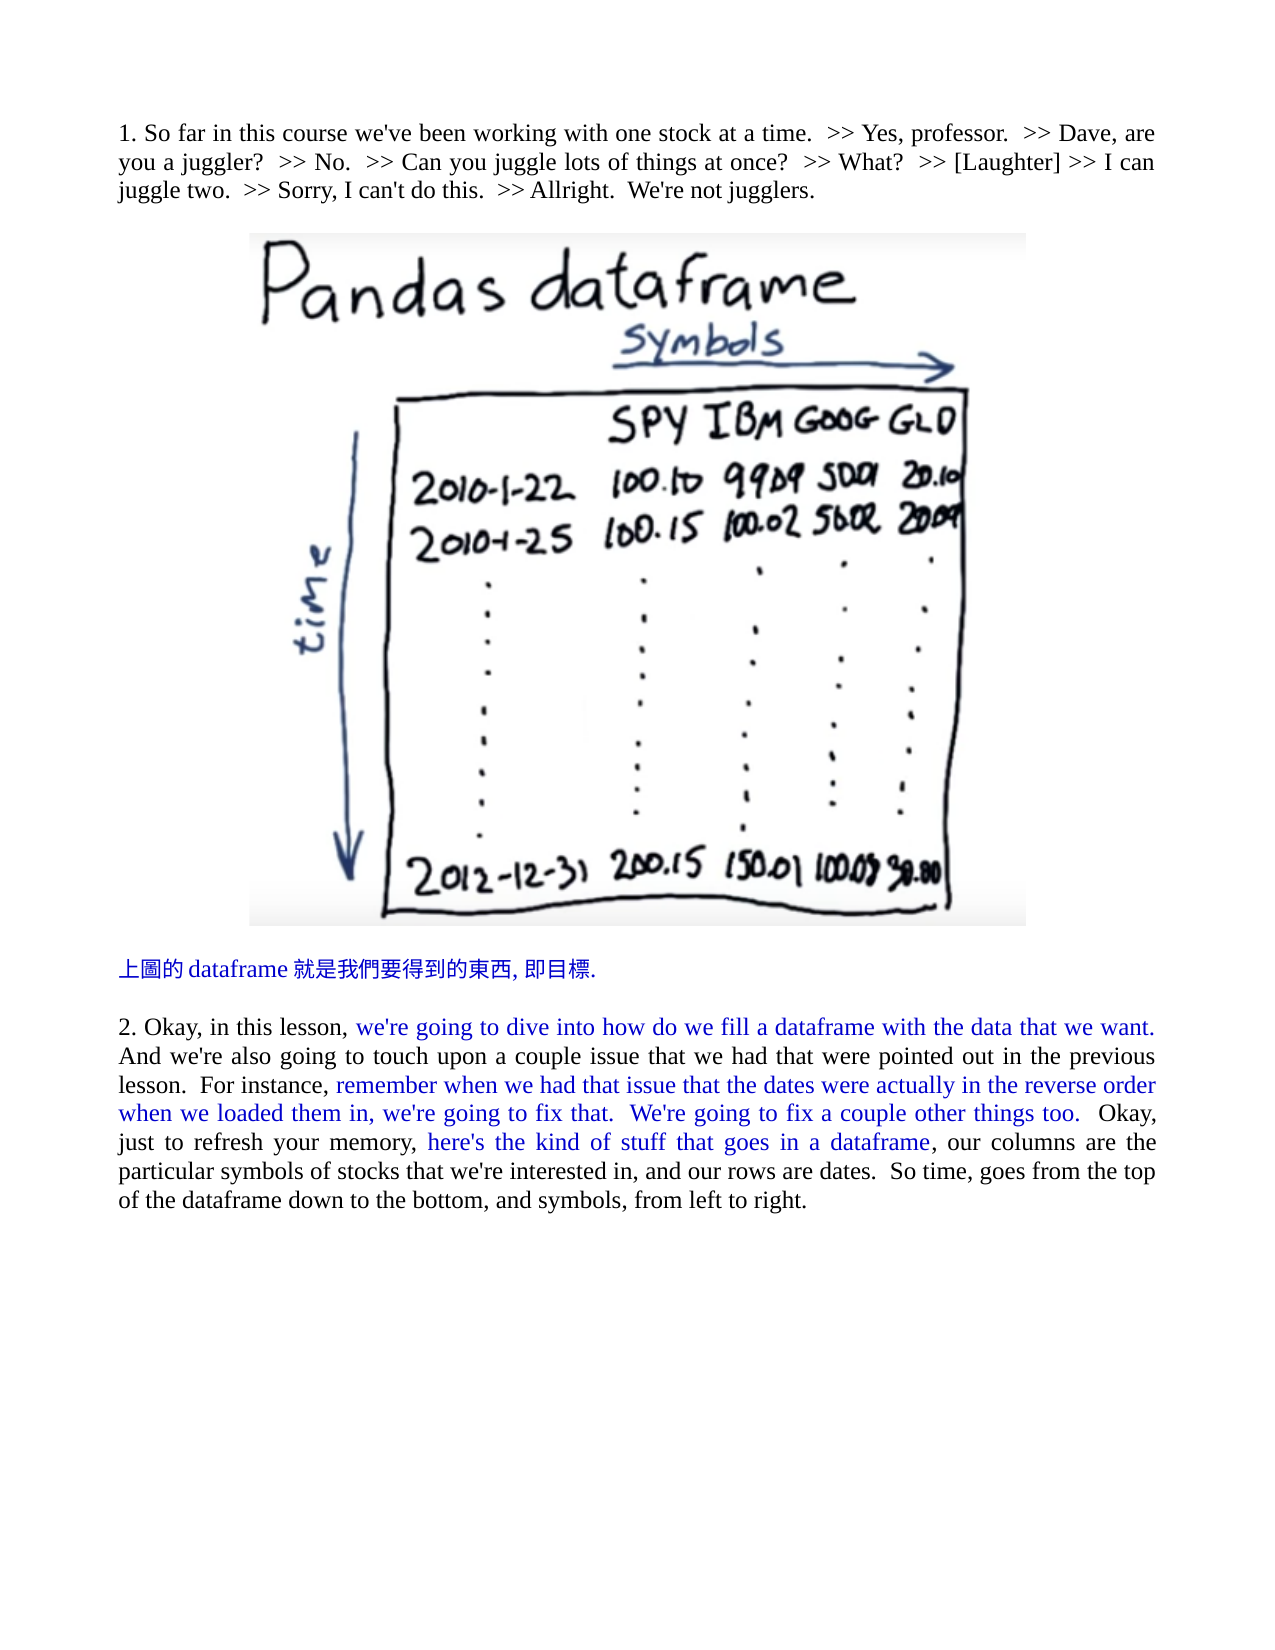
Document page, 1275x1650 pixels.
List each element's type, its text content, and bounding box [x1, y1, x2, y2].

text 1. So far in this course we've been working with one stock at a time. >> Yes, professor. >> Dave, are you a juggler? >> No. >> Can you juggle lots of things at once? >> What? >> [Laughter] >> I can juggle two. >> Sorry, I can't do this. >> Allright. We're not jugglers. [118, 118, 1157, 204]
text 上圖的dataframe就是我們要得到的東西, 即目標. [118, 952, 1157, 983]
text 2. Okay, in this lesson, we're going to dive into how do we fill a dataframe with the data that we want. And we're also going to touch upon a couple issue that we had that were pointed out in the previous lesson. For instance, remember when we had that issue that the dates were actually in the reverse order when we loaded them in, we're going to fix that. We're going to fix a couple other things too. Okay, just to refresh your memory, here's the kind of stuff that goes in a dataframe, our columns are the particular symbols of stocks that we're interested in, and our rows are dates. So time, goes from the top of the dataframe down to the bottom, and symbols, from left to right. [118, 1012, 1157, 1213]
picture [249, 233, 1026, 926]
